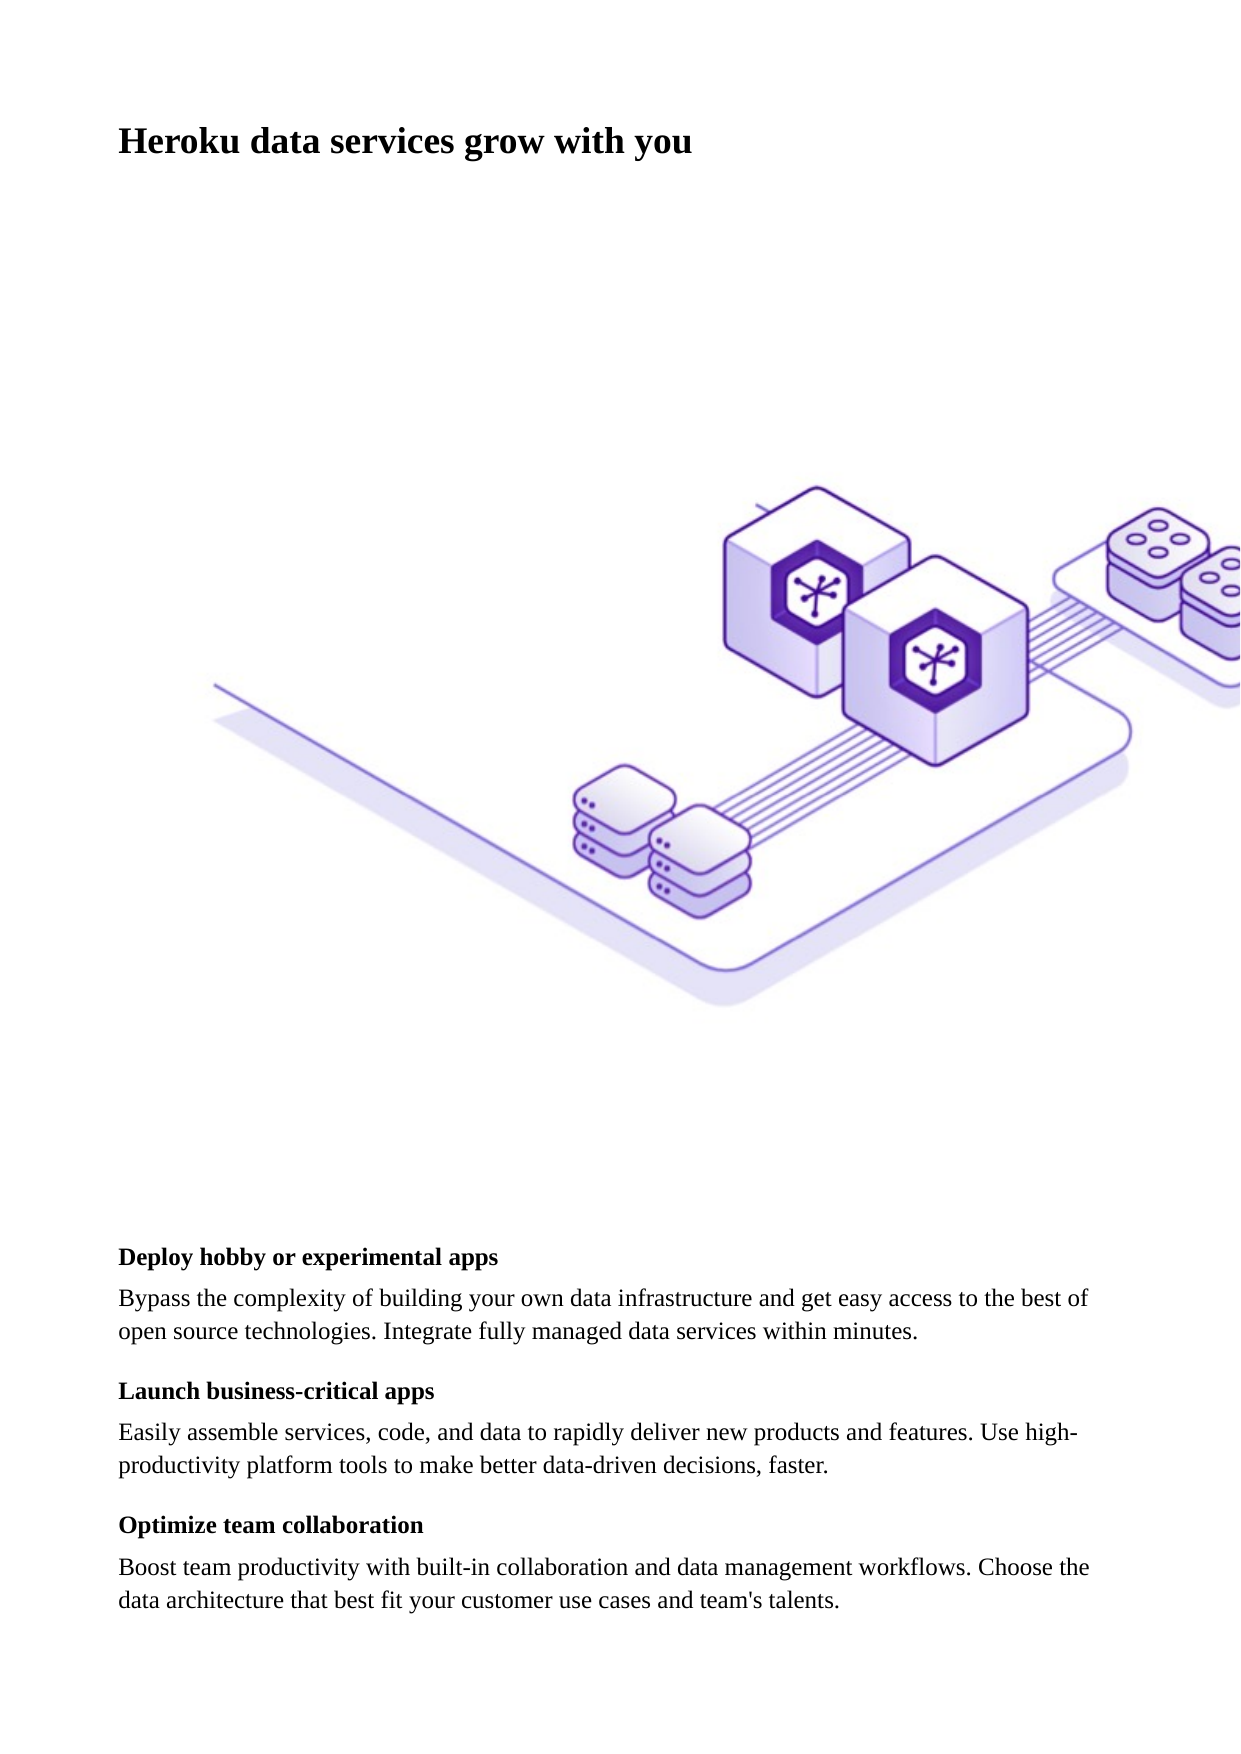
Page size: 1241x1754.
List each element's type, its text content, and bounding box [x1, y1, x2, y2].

subtitle Optimize team collaboration [118, 1511, 1122, 1539]
text Boost team productivity with built-in collaboration and data management workflows. Choose the data architecture that best fit your customer use cases and team's talents. [118, 1552, 1122, 1613]
text Easily assemble services, code, and data to rapidly deliver new products and features. Use high-productivity platform tools to make better data-driven decisions, faster. [118, 1417, 1122, 1479]
picture [118, 173, 1241, 1205]
subtitle Launch business-critical apps [118, 1376, 1122, 1405]
subtitle Heroku data services grow with you [118, 118, 1122, 161]
subtitle Deploy hobby or experimental apps [118, 1242, 1122, 1271]
text Bypass the complexity of building your own data infrastructure and get easy access to the best of open source technologies. Integrate fully managed data services within minutes. [118, 1283, 1122, 1345]
